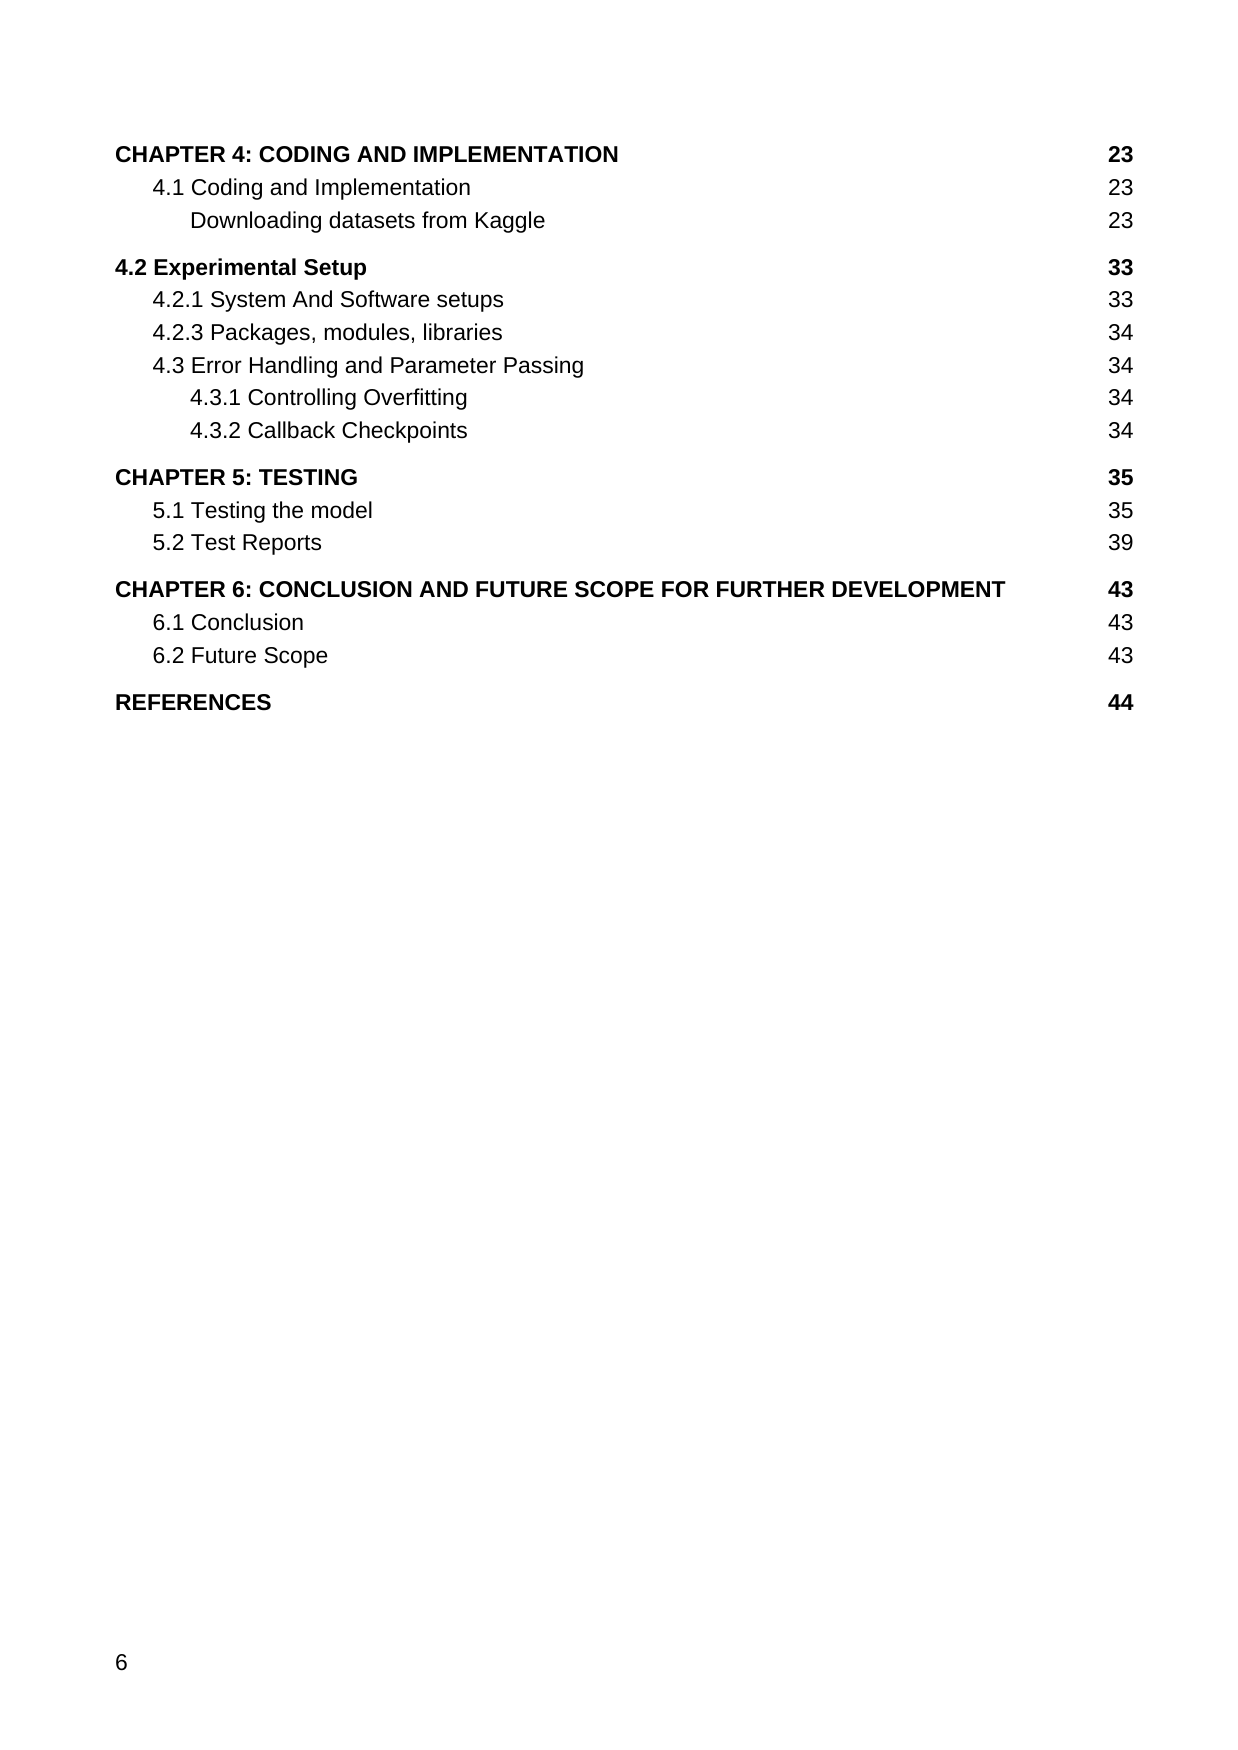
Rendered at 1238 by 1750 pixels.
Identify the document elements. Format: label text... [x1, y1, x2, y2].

text 4.3.2 Callback Checkpoints 34 [190, 417, 1133, 443]
text Downloading datasets from Kaggle 23 [190, 207, 1133, 233]
text CHAPTER 6: CONCLUSION AND FUTURE SCOPE FOR FURTHER DEVELOPMENT 43 [115, 576, 1133, 603]
text CHAPTER 5: TESTING 35 [115, 464, 1133, 490]
text 5.1 Testing the model 35 [152, 497, 1133, 523]
text CHAPTER 4: CODING AND IMPLEMENTATION 23 [115, 141, 1133, 168]
text 6.2 Future Scope 43 [152, 642, 1133, 668]
text 4.3.1 Controlling Overfitting 34 [190, 384, 1133, 411]
text 4.2 Experimental Setup 33 [115, 254, 1133, 280]
text 4.3 Error Handling and Parameter Passing 34 [152, 352, 1133, 378]
text 4.2.1 System And Software setups 33 [152, 286, 1133, 313]
text 4.2.3 Packages, modules, libraries 34 [152, 319, 1133, 345]
text 5.2 Test Reports 39 [152, 529, 1133, 556]
text 4.1 Coding and Implementation 23 [152, 174, 1133, 200]
text REFERENCES 44 [115, 689, 1133, 715]
text 6.1 Conclusion 43 [152, 609, 1133, 635]
